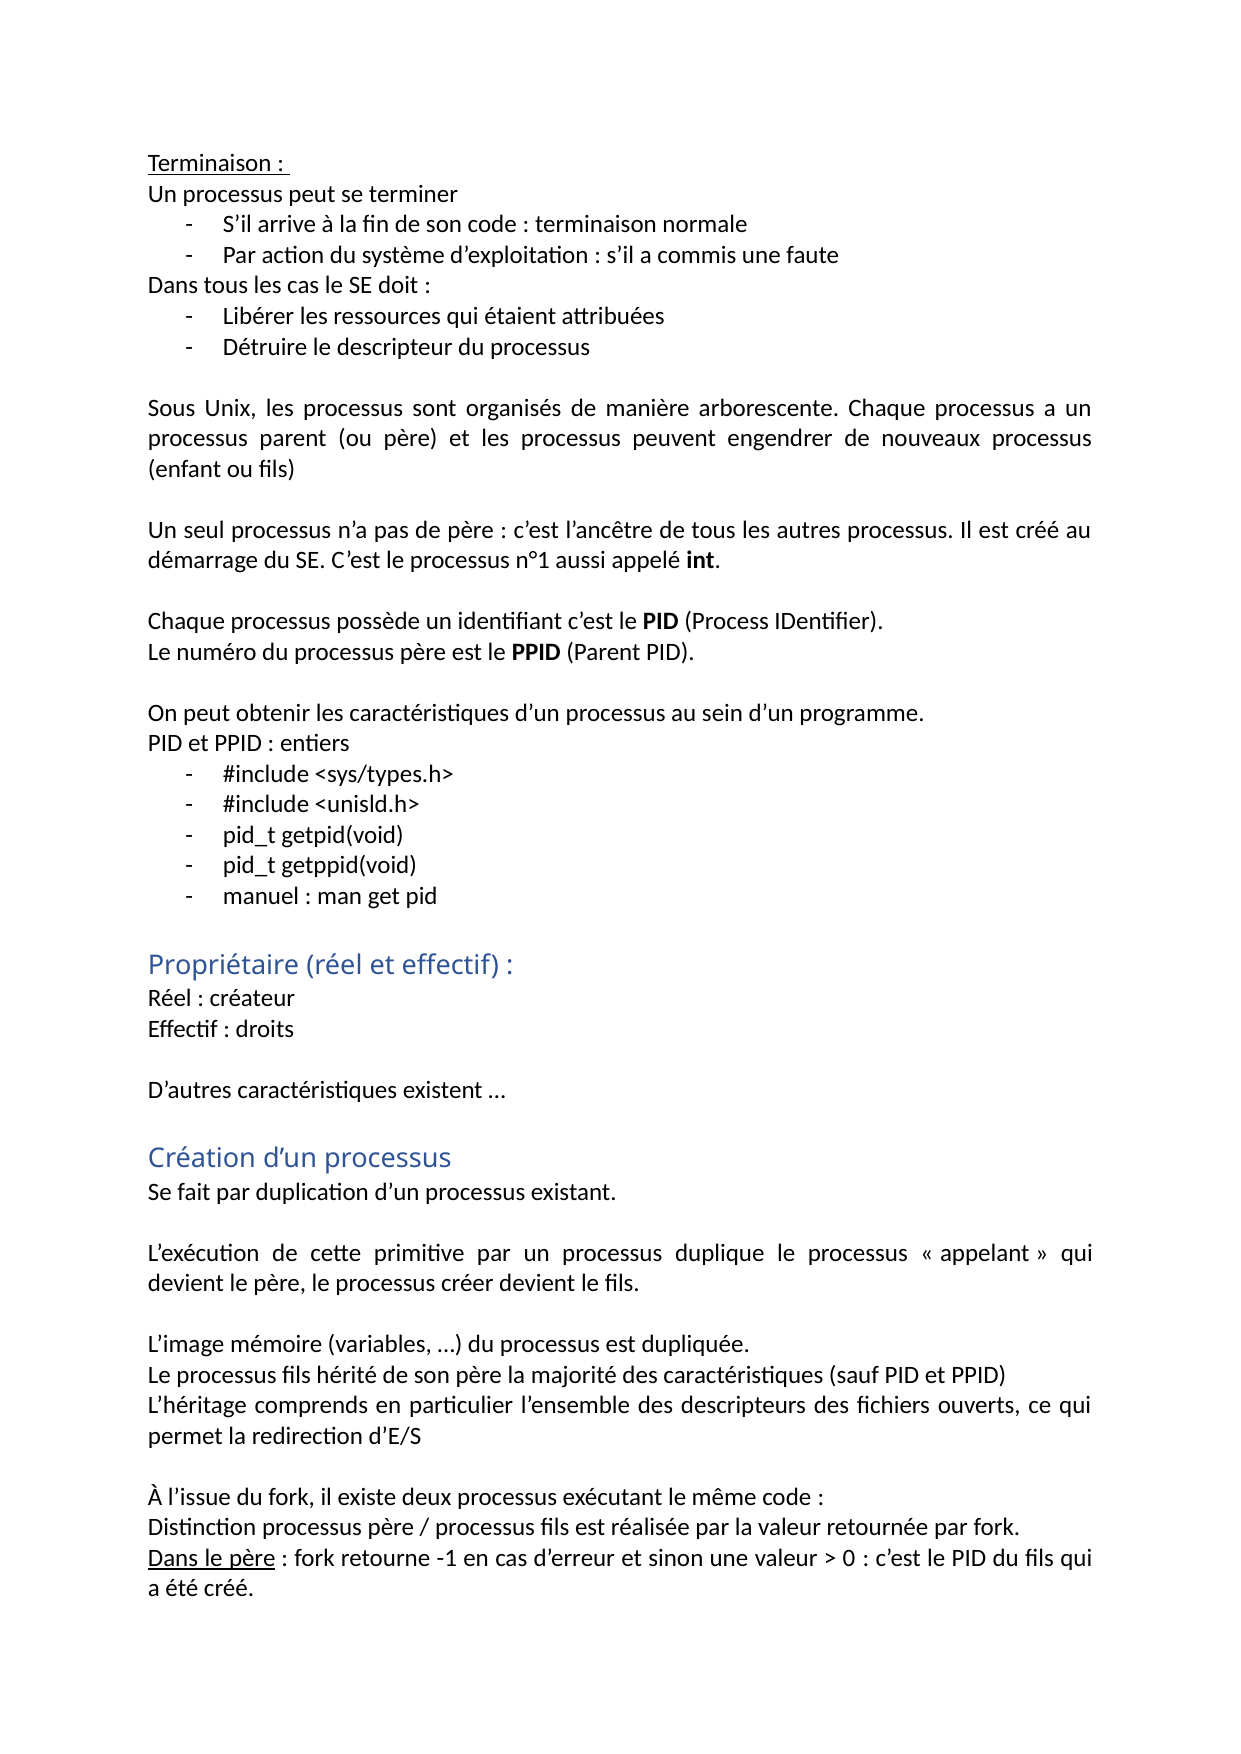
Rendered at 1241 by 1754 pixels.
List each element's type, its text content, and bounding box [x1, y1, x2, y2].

list pid_t getpid(void) [185, 819, 1093, 849]
text Effectif : droits [148, 1013, 1093, 1043]
list pid_t getppid(void) [185, 849, 1093, 880]
text Dans le père : fork retourne -1 en cas d’erreur et sinon une valeur > 0 : c’est le PID du fils qui a été créé. [148, 1542, 1093, 1603]
list Détruire le descripteur du processus [185, 331, 1093, 361]
text Un seul processus n’a pas de père : c’est l’ancêtre de tous les autres processus. Il est créé au démarrage du SE. C’est le processus n°1 aussi appelé int. [148, 514, 1093, 575]
text Dans tous les cas le SE doit : [148, 270, 1093, 300]
text À l’issue du fork, il existe deux processus exécutant le même code : [148, 1481, 1093, 1512]
list S’il arrive à la fin de son code : terminaison normale [185, 209, 1093, 239]
subtitle Création d’un processus [148, 1139, 1093, 1176]
text Sous Unix, les processus sont organisés de manière arborescente. Chaque processus a un processus parent (ou père) et les processus peuvent engendrer de nouveaux processus (enfant ou fils) [148, 392, 1093, 483]
text On peut obtenir les caractéristiques d’un processus au sein d’un programme. [148, 697, 1093, 727]
text Réel : créateur [148, 982, 1093, 1013]
list manuel : man get pid [185, 880, 1093, 911]
text L’exécution de cette primitive par un processus duplique le processus « appelant » qui devient le père, le processus créer devient le fils. [148, 1237, 1093, 1298]
list Par action du système d’exploitation : s’il a commis une faute [185, 239, 1093, 270]
text Chaque processus possède un identifiant c’est le PID (Process IDentifier). [148, 605, 1093, 636]
text L’héritage comprends en particulier l’ensemble des descripteurs des fichiers ouverts, ce qui permet la redirection d’E/S [148, 1389, 1093, 1451]
text Se fait par duplication d’un processus existant. [148, 1176, 1093, 1206]
subtitle Propriétaire (réel et effectif) : [148, 945, 1093, 982]
text Distinction processus père / processus fils est réalisée par la valeur retournée par fork. [148, 1512, 1093, 1542]
text Un processus peut se terminer [148, 178, 1093, 209]
text Le processus fils hérité de son père la majorité des caractéristiques (sauf PID et PPID) [148, 1359, 1093, 1389]
text Terminaison : [148, 148, 1093, 178]
list #include <sys/types.h> [185, 758, 1093, 788]
text PID et PPID : entiers [148, 727, 1093, 758]
text D’autres caractéristiques existent … [148, 1074, 1093, 1104]
list Libérer les ressources qui étaient attribuées [185, 300, 1093, 331]
text Le numéro du processus père est le PPID (Parent PID). [148, 636, 1093, 666]
list #include <unisld.h> [185, 788, 1093, 819]
text L’image mémoire (variables, …) du processus est dupliquée. [148, 1328, 1093, 1359]
